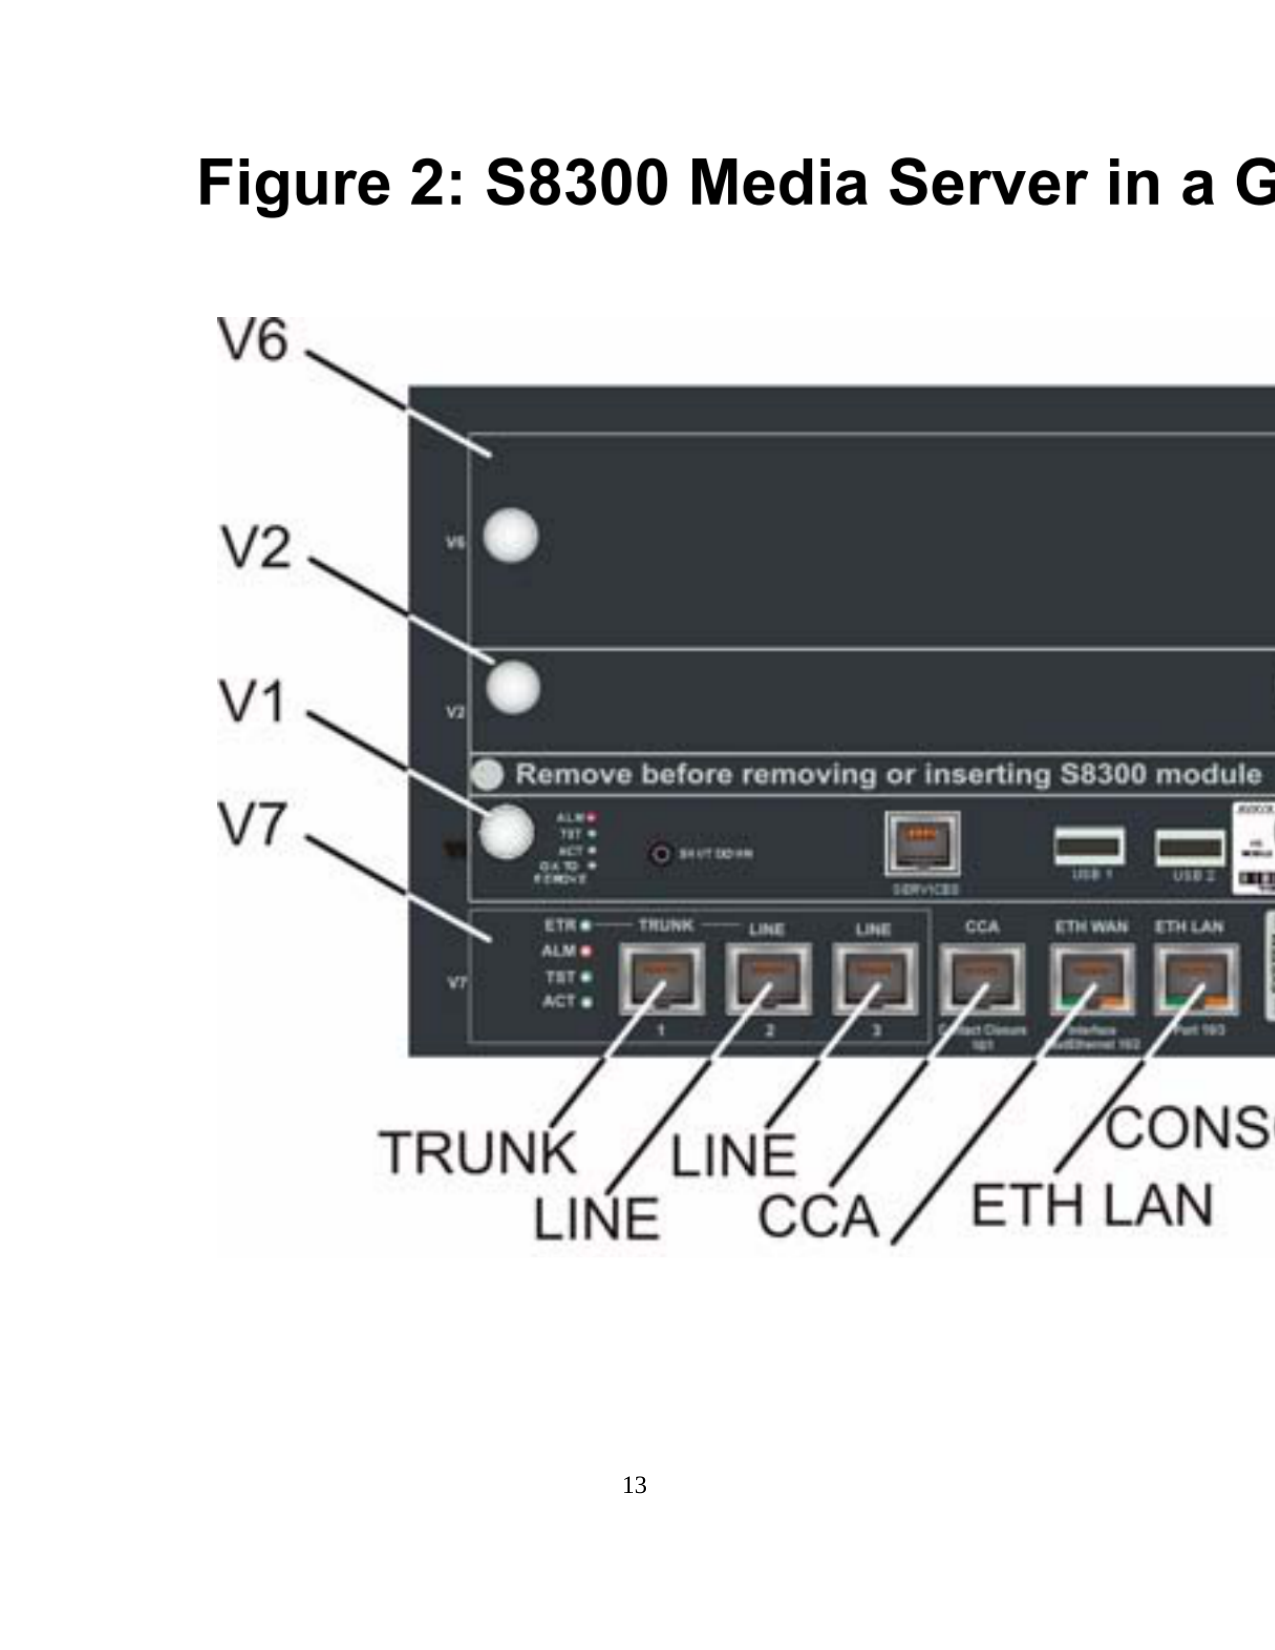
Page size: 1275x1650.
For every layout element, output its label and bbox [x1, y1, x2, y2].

picture [150, 150, 1275, 1271]
